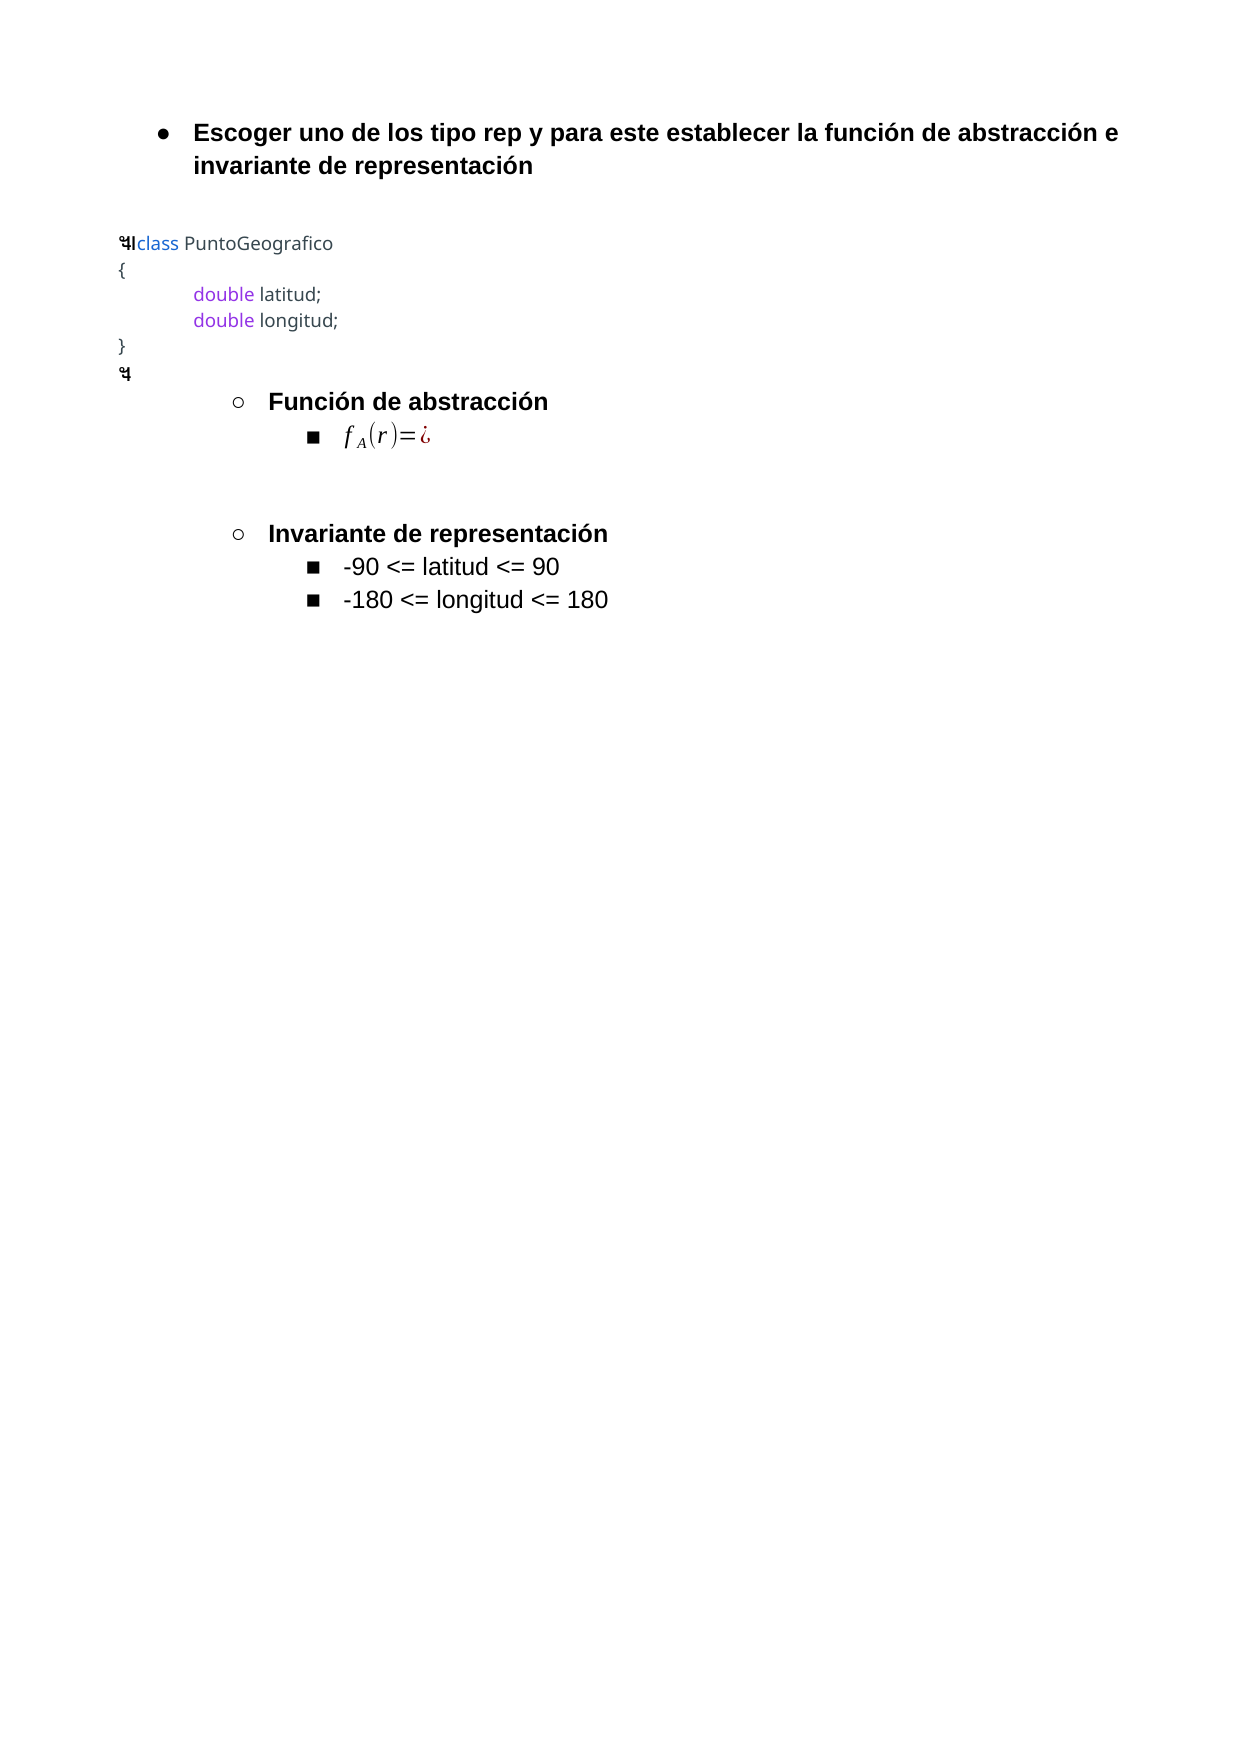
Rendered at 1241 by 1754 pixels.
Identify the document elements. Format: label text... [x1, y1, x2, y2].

text } [118, 333, 1122, 358]
list Invariante de representación [231, 518, 1122, 547]
text double latitud; [118, 282, 1122, 307]
text double longitud; [118, 307, 1122, 333]
list -180 <= longitud <= 180 [306, 584, 1122, 613]
text { [118, 256, 1122, 282]
list Función de abstracción [231, 387, 1122, 416]
text class PuntoGeografico [118, 227, 1122, 256]
list Escoger uno de los tipo rep y para este establecer la función de abstracción e invariante de representación [156, 118, 1122, 180]
list -90 <= latitud <= 90 [306, 552, 1122, 580]
text  [118, 358, 1122, 387]
